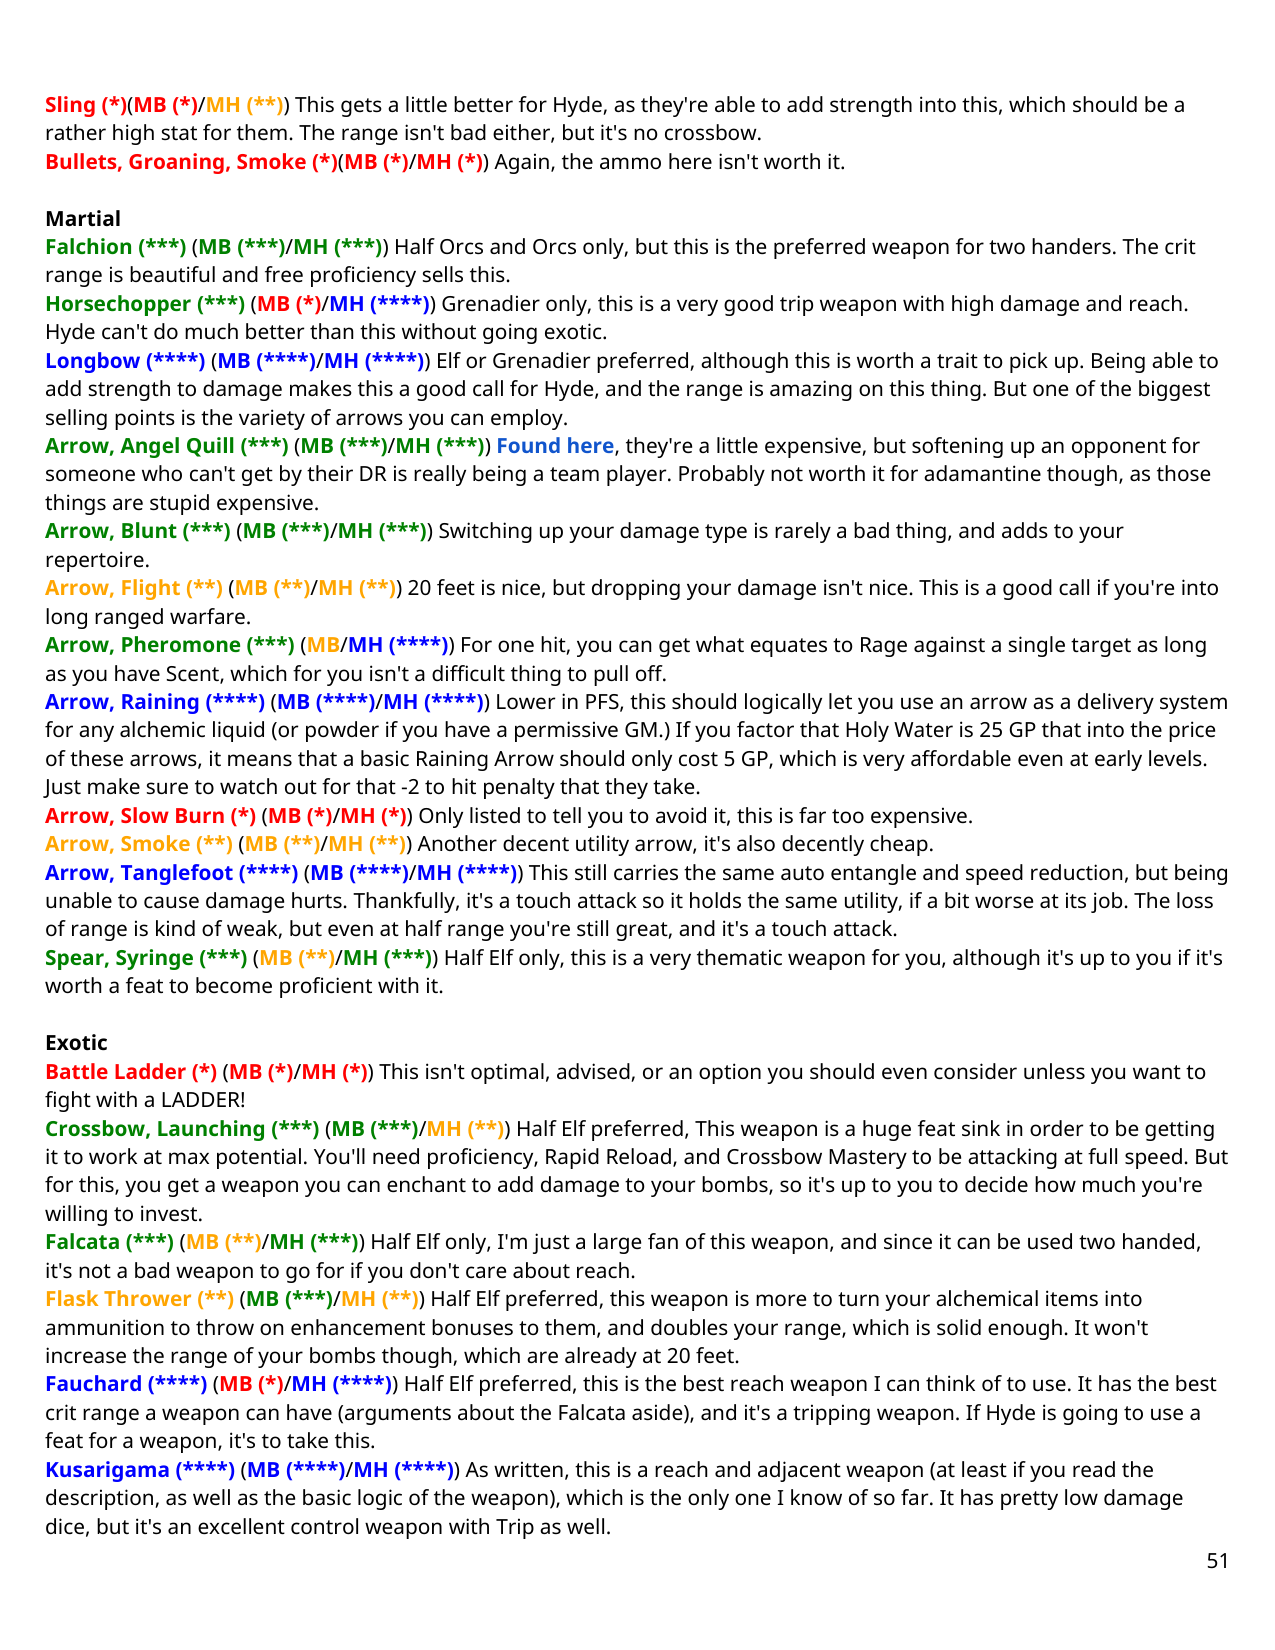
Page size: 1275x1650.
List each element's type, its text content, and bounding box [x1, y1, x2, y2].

text Arrow, Pheromone (***) (MB/MH (****)) For one hit, you can get what equates to Rage against a single target as long as you have Scent, which for you isn't a difficult thing to pull off. [45, 630, 1230, 687]
text Horsechopper (***) (MB (*)/MH (****)) Grenadier only, this is a very good trip weapon with high damage and reach. Hyde can't do much better than this without going exotic. [45, 289, 1230, 346]
text Arrow, Angel Quill (***) (MB (***)/MH (***)) Found here, they're a little expensive, but softening up an opponent for someone who can't get by their DR is really being a team player. Probably not worth it for adamantine though, as those things are stupid expensive. [45, 431, 1230, 516]
text Falcata (***) (MB (**)/MH (***)) Half Elf only, I'm just a large fan of this weapon, and since it can be used two handed, it's not a bad weapon to go for if you don't care about reach. [45, 1227, 1230, 1284]
text Exotic [45, 1028, 1230, 1057]
text Martial [45, 204, 1230, 232]
text Crossbow, Launching (***) (MB (***)/MH (**)) Half Elf preferred, This weapon is a huge feat sink in order to be getting it to work at max potential. You'll need proficiency, Rapid Reload, and Crossbow Mastery to be attacking at full speed. But for this, you get a weapon you can enchant to add damage to your bombs, so it's up to you to decide how much you're willing to invest. [45, 1114, 1230, 1227]
text Arrow, Smoke (**) (MB (**)/MH (**)) Another decent utility arrow, it's also decently cheap. [45, 829, 1230, 858]
text Bullets, Groaning, Smoke (*)(MB (*)/MH (*)) Again, the ammo here isn't worth it. [45, 147, 1230, 175]
text Arrow, Blunt (***) (MB (***)/MH (***)) Switching up your damage type is rarely a bad thing, and adds to your repertoire. [45, 516, 1230, 573]
text Kusarigama (****) (MB (****)/MH (****)) As written, this is a reach and adjacent weapon (at least if you read the description, as well as the basic logic of the weapon), which is the only one I know of so far. It has pretty low damage dice, but it's an excellent control weapon with Trip as well. [45, 1455, 1230, 1540]
text Arrow, Raining (****) (MB (****)/MH (****)) Lower in PFS, this should logically let you use an arrow as a delivery system for any alchemic liquid (or powder if you have a permissive GM.) If you factor that Holy Water is 25 GP that into the price of these arrows, it means that a basic Raining Arrow should only cost 5 GP, which is very affordable even at early levels. Just make sure to watch out for that -2 to hit penalty that they take. [45, 687, 1230, 801]
text Arrow, Slow Burn (*) (MB (*)/MH (*)) Only listed to tell you to avoid it, this is far too expensive. [45, 801, 1230, 829]
text Battle Ladder (*) (MB (*)/MH (*)) This isn't optimal, advised, or an option you should even consider unless you want to fight with a LADDER! [45, 1057, 1230, 1114]
text Arrow, Flight (**) (MB (**)/MH (**)) 20 feet is nice, but dropping your damage isn't nice. This is a good call if you're into long ranged warfare. [45, 573, 1230, 630]
text Arrow, Tanglefoot (****) (MB (****)/MH (****)) This still carries the same auto entangle and speed reduction, but being unable to cause damage hurts. Thankfully, it's a touch attack so it holds the same utility, if a bit worse at its job. The loss of range is kind of weak, but even at half range you're still great, and it's a touch attack. [45, 858, 1230, 943]
text Flask Thrower (**) (MB (***)/MH (**)) Half Elf preferred, this weapon is more to turn your alchemical items into ammunition to throw on enhancement bonuses to them, and doubles your range, which is solid enough. It won't increase the range of your bombs though, which are already at 20 feet. [45, 1284, 1230, 1369]
text Fauchard (****) (MB (*)/MH (****)) Half Elf preferred, this is the best reach weapon I can think of to use. It has the best crit range a weapon can have (arguments about the Falcata aside), and it's a tripping weapon. If Hyde is going to use a feat for a weapon, it's to take this. [45, 1369, 1230, 1455]
text Falchion (***) (MB (***)/MH (***)) Half Orcs and Orcs only, but this is the preferred weapon for two handers. The crit range is beautiful and free proficiency sells this. [45, 232, 1230, 289]
text Spear, Syringe (***) (MB (**)/MH (***)) Half Elf only, this is a very thematic weapon for you, although it's up to you if it's worth a feat to become proficient with it. [45, 943, 1230, 1000]
text Longbow (****) (MB (****)/MH (****)) Elf or Grenadier preferred, although this is worth a trait to pick up. Being able to add strength to damage makes this a good call for Hyde, and the range is amazing on this thing. But one of the biggest selling points is the variety of arrows you can employ. [45, 346, 1230, 431]
text Sling (*)(MB (*)/MH (**)) This gets a little better for Hyde, as they're able to add strength into this, which should be a rather high stat for them. The range isn't bad either, but it's no crossbow. [45, 90, 1230, 147]
